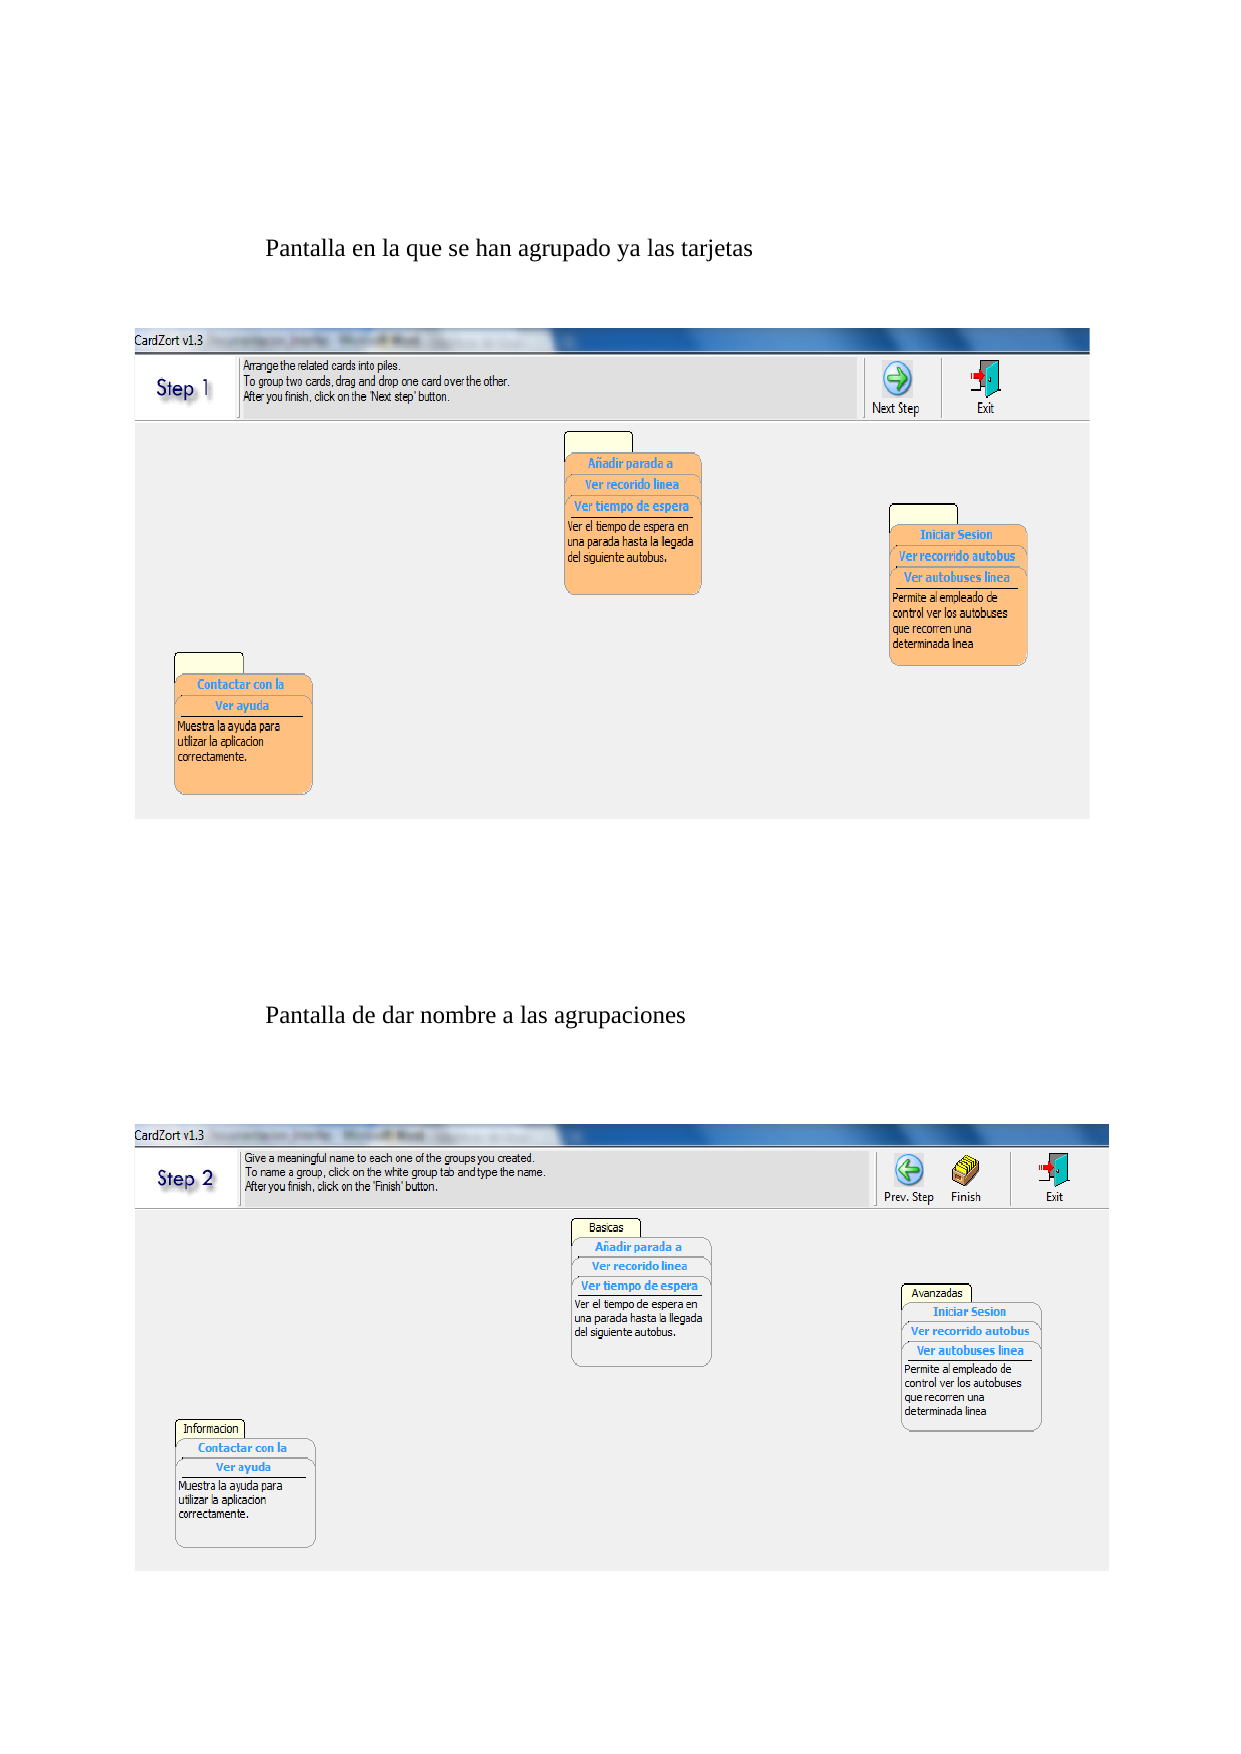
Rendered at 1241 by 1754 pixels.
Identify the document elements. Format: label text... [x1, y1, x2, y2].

text Pantalla de dar nombre a las agrupaciones [118, 1001, 1122, 1029]
picture [134, 328, 1090, 819]
text Pantalla en la que se han agrupado ya las tarjetas [118, 233, 1122, 262]
picture [134, 1124, 1109, 1571]
